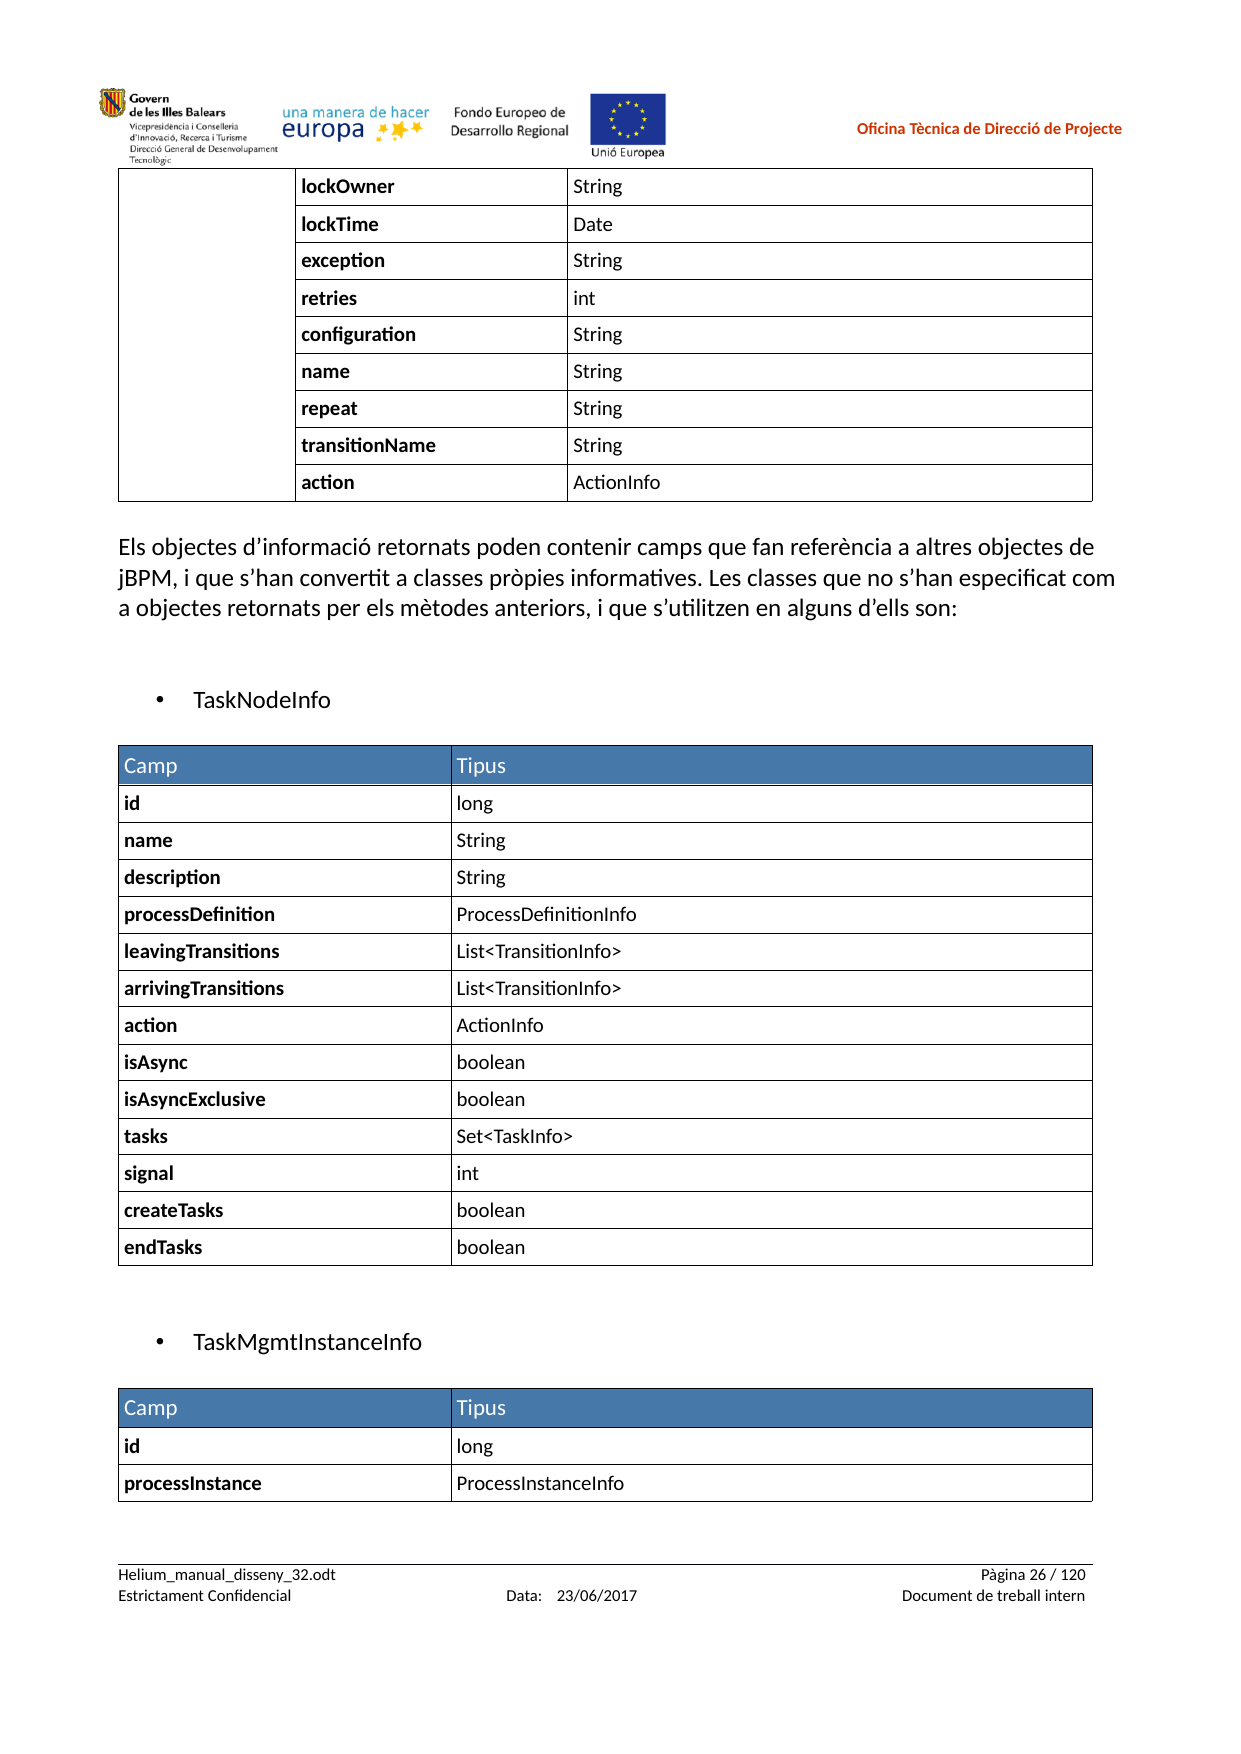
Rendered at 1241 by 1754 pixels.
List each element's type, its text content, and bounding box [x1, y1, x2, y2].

table_cell ProcessDefinitionInfo [452, 897, 1092, 932]
table_header Camp [119, 1389, 451, 1427]
table_cell id [119, 786, 451, 822]
table_header Camp [119, 746, 451, 784]
table_cell String [568, 169, 1092, 205]
table_cell String [568, 317, 1092, 353]
table_cell String [568, 391, 1092, 427]
text Els objectes d’informació retornats poden contenir camps que fan referència a altres objectes de jBPM, i que s’han convertit a classes pròpies informatives. Les classes que no s’han especificat com a objectes retornats per els mètodes anteriors, i que s’utilitzen en alguns d’ells son: [118, 531, 1122, 623]
table_cell isAsync [119, 1045, 451, 1080]
picture [99, 87, 668, 166]
table_cell signal [119, 1155, 451, 1191]
table_header Tipus [452, 746, 1092, 784]
table_cell List<TransitionInfo> [452, 971, 1092, 1006]
table_cell long [452, 1428, 1092, 1464]
list TaskMgmtInstanceInfo [156, 1326, 1122, 1357]
table_cell String [568, 428, 1092, 464]
table_cell String [452, 860, 1092, 896]
table_cell name [296, 354, 567, 390]
table_cell isAsyncExclusive [119, 1081, 451, 1117]
table_cell ActionInfo [568, 465, 1092, 501]
table_cell boolean [452, 1045, 1092, 1080]
table_cell String [452, 823, 1092, 858]
table_cell processDefinition [119, 897, 451, 932]
table_cell tasks [119, 1119, 451, 1154]
table_cell endTasks [119, 1229, 451, 1265]
table_cell action [119, 1007, 451, 1043]
table_header Tipus [452, 1389, 1092, 1427]
table_cell boolean [452, 1192, 1092, 1228]
table_cell configuration [296, 317, 567, 353]
table_cell ActionInfo [452, 1007, 1092, 1043]
table_cell String [568, 354, 1092, 390]
table_cell boolean [452, 1081, 1092, 1117]
table_cell Date [568, 206, 1092, 242]
list TaskNodeInfo [156, 684, 1122, 714]
table_cell int [452, 1155, 1092, 1191]
table_cell action [296, 465, 567, 501]
table_cell transitionName [296, 428, 567, 464]
table_cell repeat [296, 391, 567, 427]
table_cell retries [296, 280, 567, 316]
table_cell long [452, 786, 1092, 822]
table_cell arrivingTransitions [119, 971, 451, 1006]
table_cell String [568, 243, 1092, 279]
table_cell lockTime [296, 206, 567, 242]
table_cell exception [296, 243, 567, 279]
table_cell Set<TaskInfo> [452, 1119, 1092, 1154]
table_cell boolean [452, 1229, 1092, 1265]
table_cell createTasks [119, 1192, 451, 1228]
table_cell id [119, 1428, 451, 1464]
table_cell List<TransitionInfo> [452, 934, 1092, 969]
table_cell ProcessInstanceInfo [452, 1465, 1092, 1501]
table_cell name [119, 823, 451, 858]
table_cell leavingTransitions [119, 934, 451, 969]
table_cell int [568, 280, 1092, 316]
table_cell [119, 169, 295, 501]
table_cell processInstance [119, 1465, 451, 1501]
table_cell description [119, 860, 451, 896]
table_cell lockOwner [296, 169, 567, 205]
